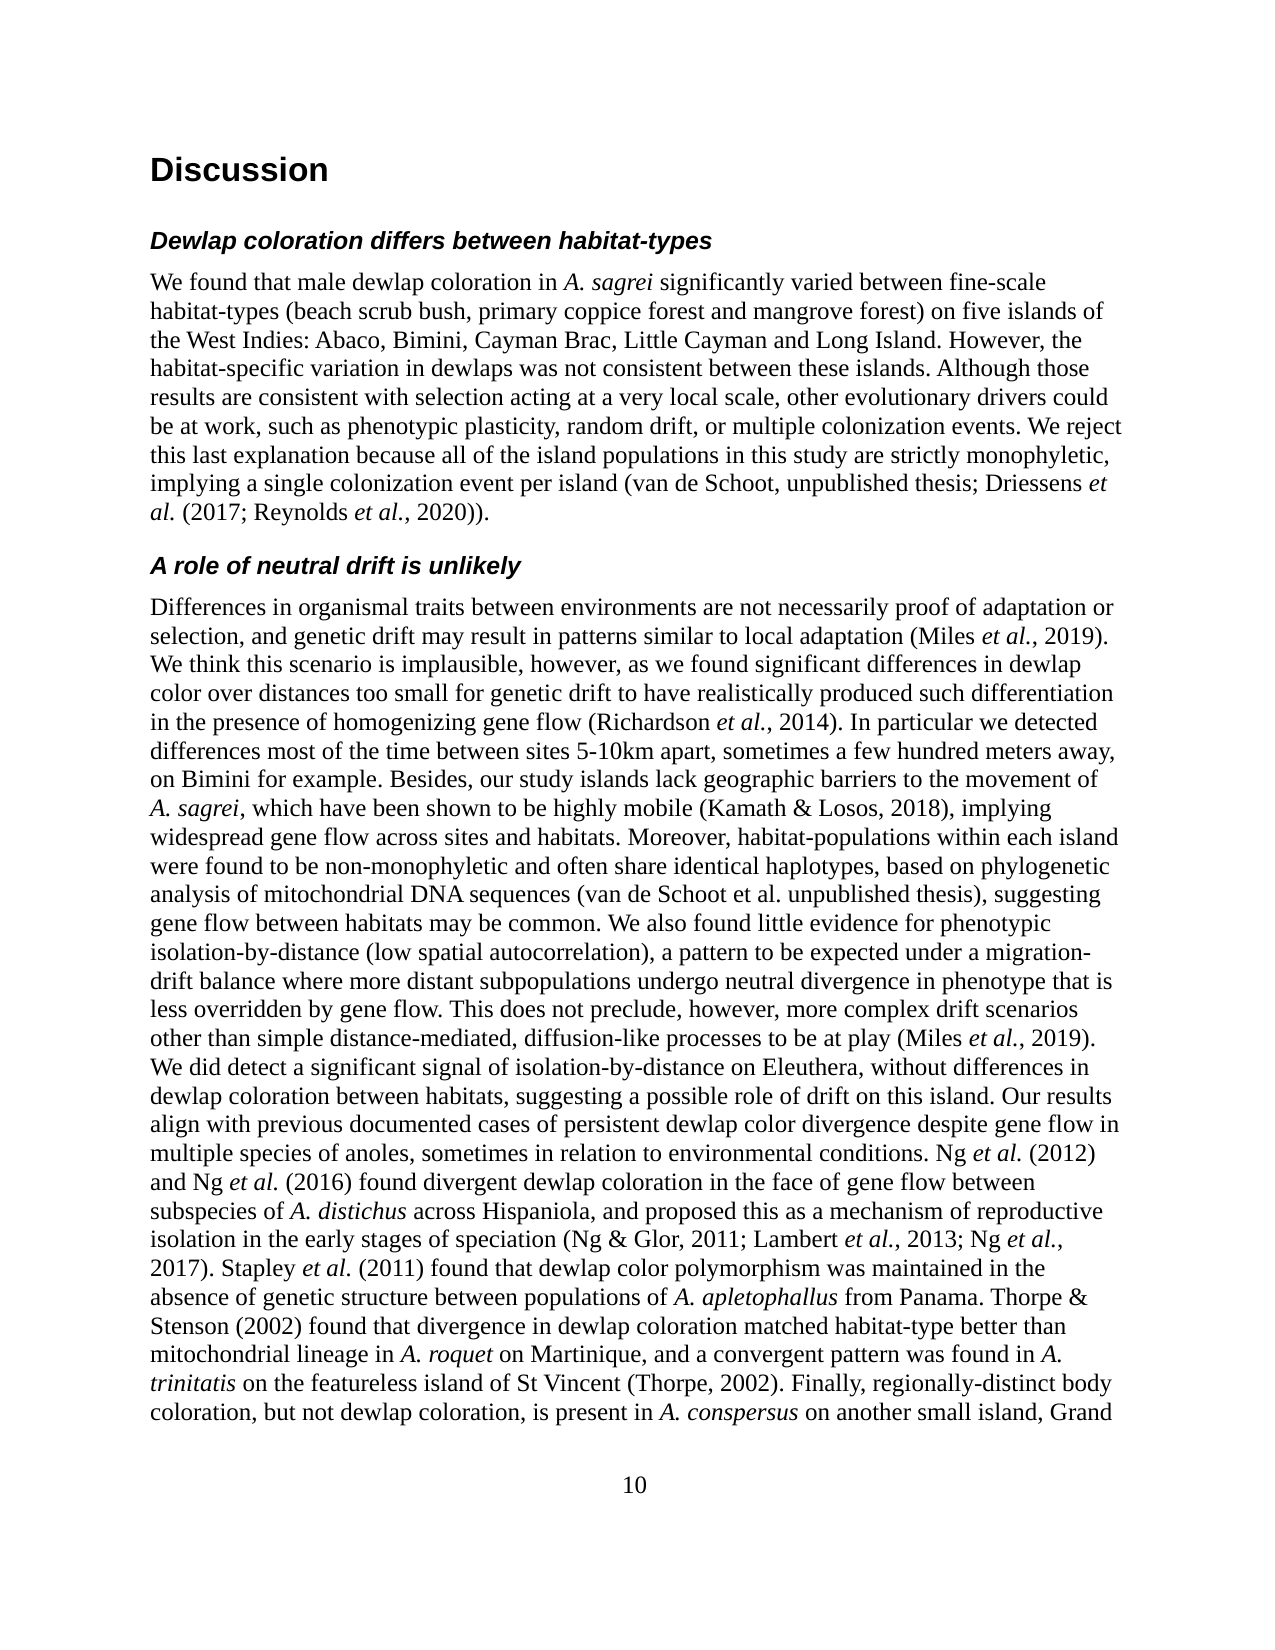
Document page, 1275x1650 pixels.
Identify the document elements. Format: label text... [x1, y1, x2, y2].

subtitle Dewlap coloration differs between habitat-types [150, 226, 1125, 255]
subtitle A role of neutral drift is unlikely [150, 551, 1125, 579]
text We found that male dewlap coloration in A. sagrei significantly varied between fine-scale habitat-types (beach scrub bush, primary coppice forest and mangrove forest) on five islands of the West Indies: Abaco, Bimini, Cayman Brac, Little Cayman and Long Island. However, the habitat-specific variation in dewlaps was not consistent between these islands. Although those results are consistent with selection acting at a very local scale, other evolutionary drivers could be at work, such as phenotypic plasticity, random drift, or multiple colonization events. We reject this last explanation because all of the island populations in this study are strictly monophyletic, implying a single colonization event per island (van de Schoot, unpublished thesis; Driessens et al. (2017; Reynolds et al., 2020)). [150, 267, 1125, 526]
subtitle Discussion [150, 150, 1125, 189]
text Differences in organismal traits between environments are not necessarily proof of adaptation or selection, and genetic drift may result in patterns similar to local adaptation (Miles et al., 2019). We think this scenario is implausible, however, as we found significant differences in dewlap color over distances too small for genetic drift to have realistically produced such differentiation in the presence of homogenizing gene flow (Richardson et al., 2014). In particular we detected differences most of the time between sites 5-10km apart, sometimes a few hundred meters away, on Bimini for example. Besides, our study islands lack geographic barriers to the movement of A. sagrei, which have been shown to be highly mobile (Kamath & Losos, 2018), implying widespread gene flow across sites and habitats. Moreover, habitat-populations within each island were found to be non-monophyletic and often share identical haplotypes, based on phylogenetic analysis of mitochondrial DNA sequences (van de Schoot et al. unpublished thesis), suggesting gene flow between habitats may be common. We also found little evidence for phenotypic isolation-by-distance (low spatial autocorrelation), a pattern to be expected under a migration-drift balance where more distant subpopulations undergo neutral divergence in phenotype that is less overridden by gene flow. This does not preclude, however, more complex drift scenarios other than simple distance-mediated, diffusion-like processes to be at play (Miles et al., 2019). We did detect a significant signal of isolation-by-distance on Eleuthera, without differences in dewlap coloration between habitats, suggesting a possible role of drift on this island. Our results align with previous documented cases of persistent dewlap color divergence despite gene flow in multiple species of anoles, sometimes in relation to environmental conditions. Ng et al. (2012) and Ng et al. (2016) found divergent dewlap coloration in the face of gene flow between subspecies of A. distichus across Hispaniola, and proposed this as a mechanism of reproductive isolation in the early stages of speciation (Ng & Glor, 2011; Lambert et al., 2013; Ng et al., 2017). Stapley et al. (2011) found that dewlap color polymorphism was maintained in the absence of genetic structure between populations of A. apletophallus from Panama. Thorpe & Stenson (2002) found that divergence in dewlap coloration matched habitat-type better than mitochondrial lineage in A. roquet on Martinique, and a convergent pattern was found in A. trinitatis on the featureless island of St Vincent (Thorpe, 2002). Finally, regionally-distinct body coloration, but not dewlap coloration, is present in A. conspersus on another small island, Grand [150, 592, 1125, 1426]
